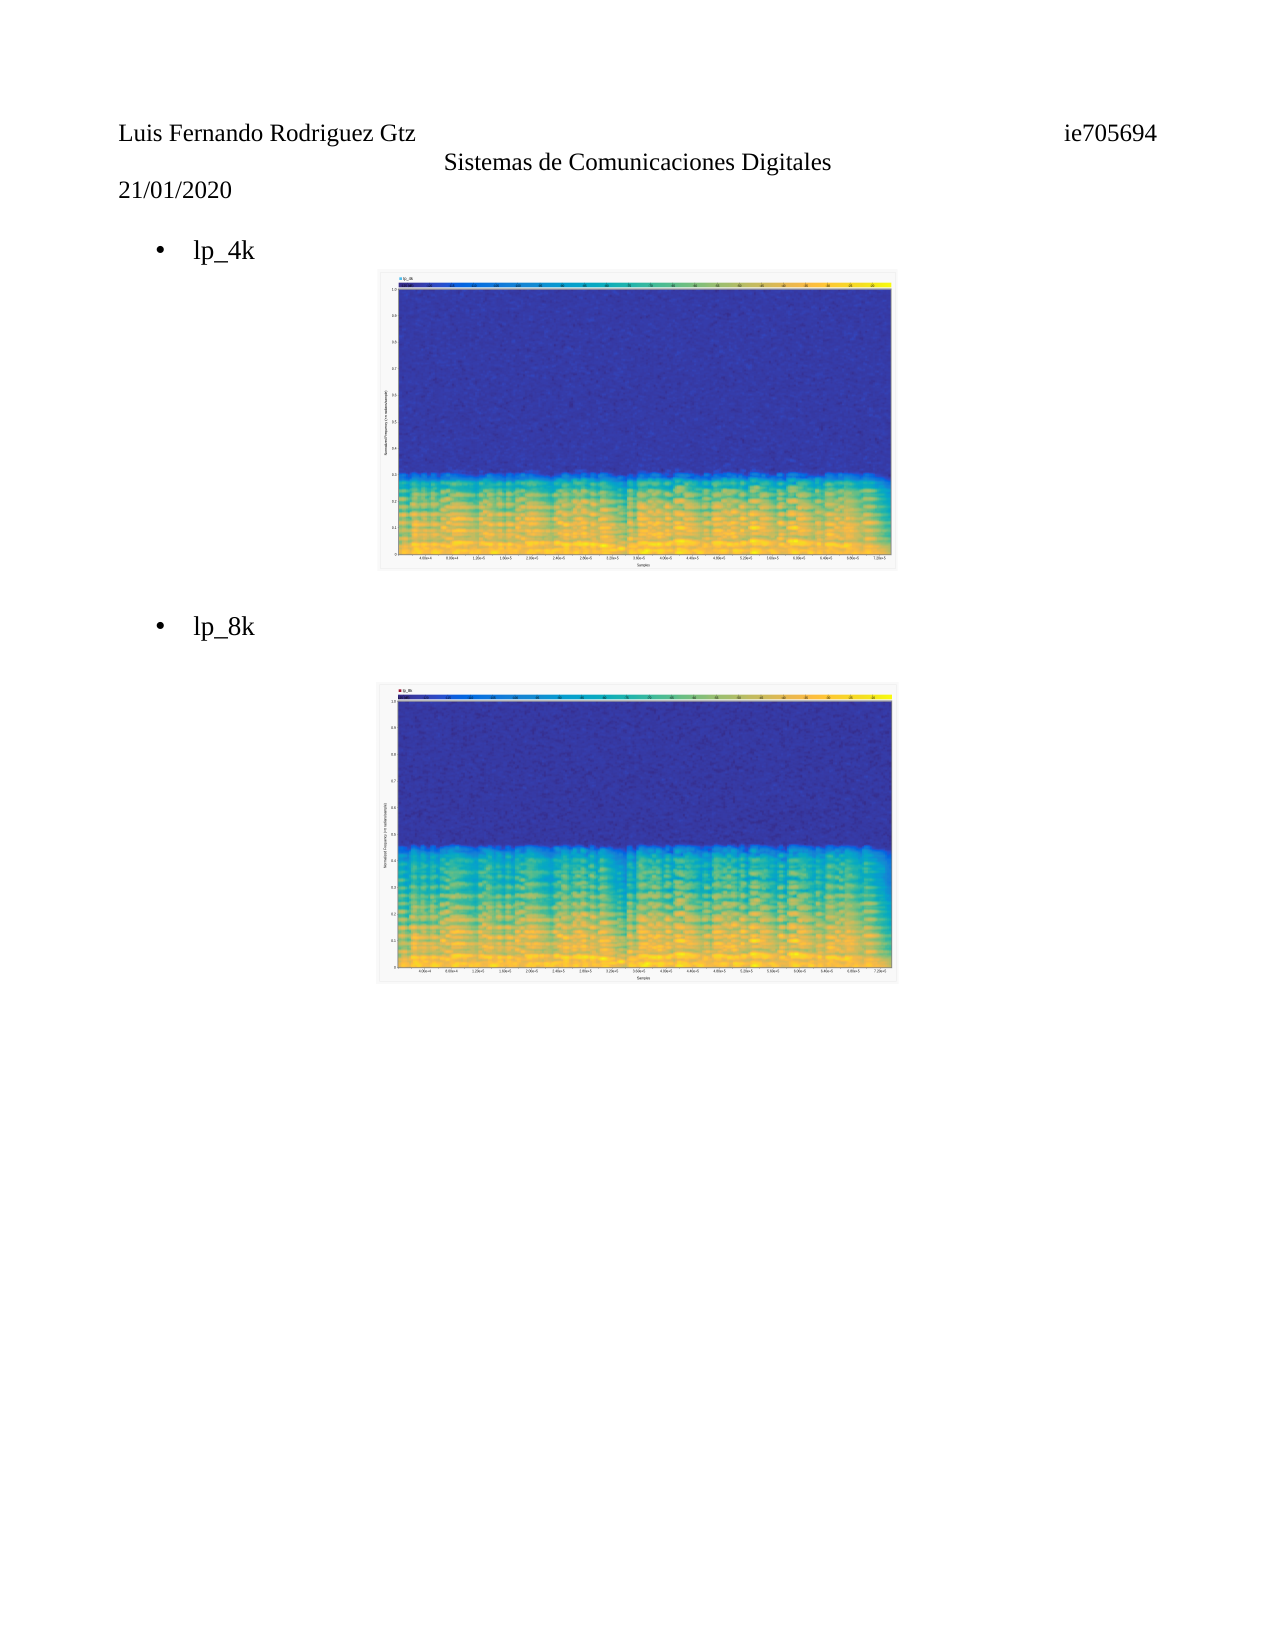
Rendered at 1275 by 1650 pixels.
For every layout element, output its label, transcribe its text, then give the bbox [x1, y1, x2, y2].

list lp_4k [156, 234, 1157, 265]
picture [376, 682, 899, 984]
picture [377, 269, 898, 571]
list lp_8k [156, 610, 1157, 642]
